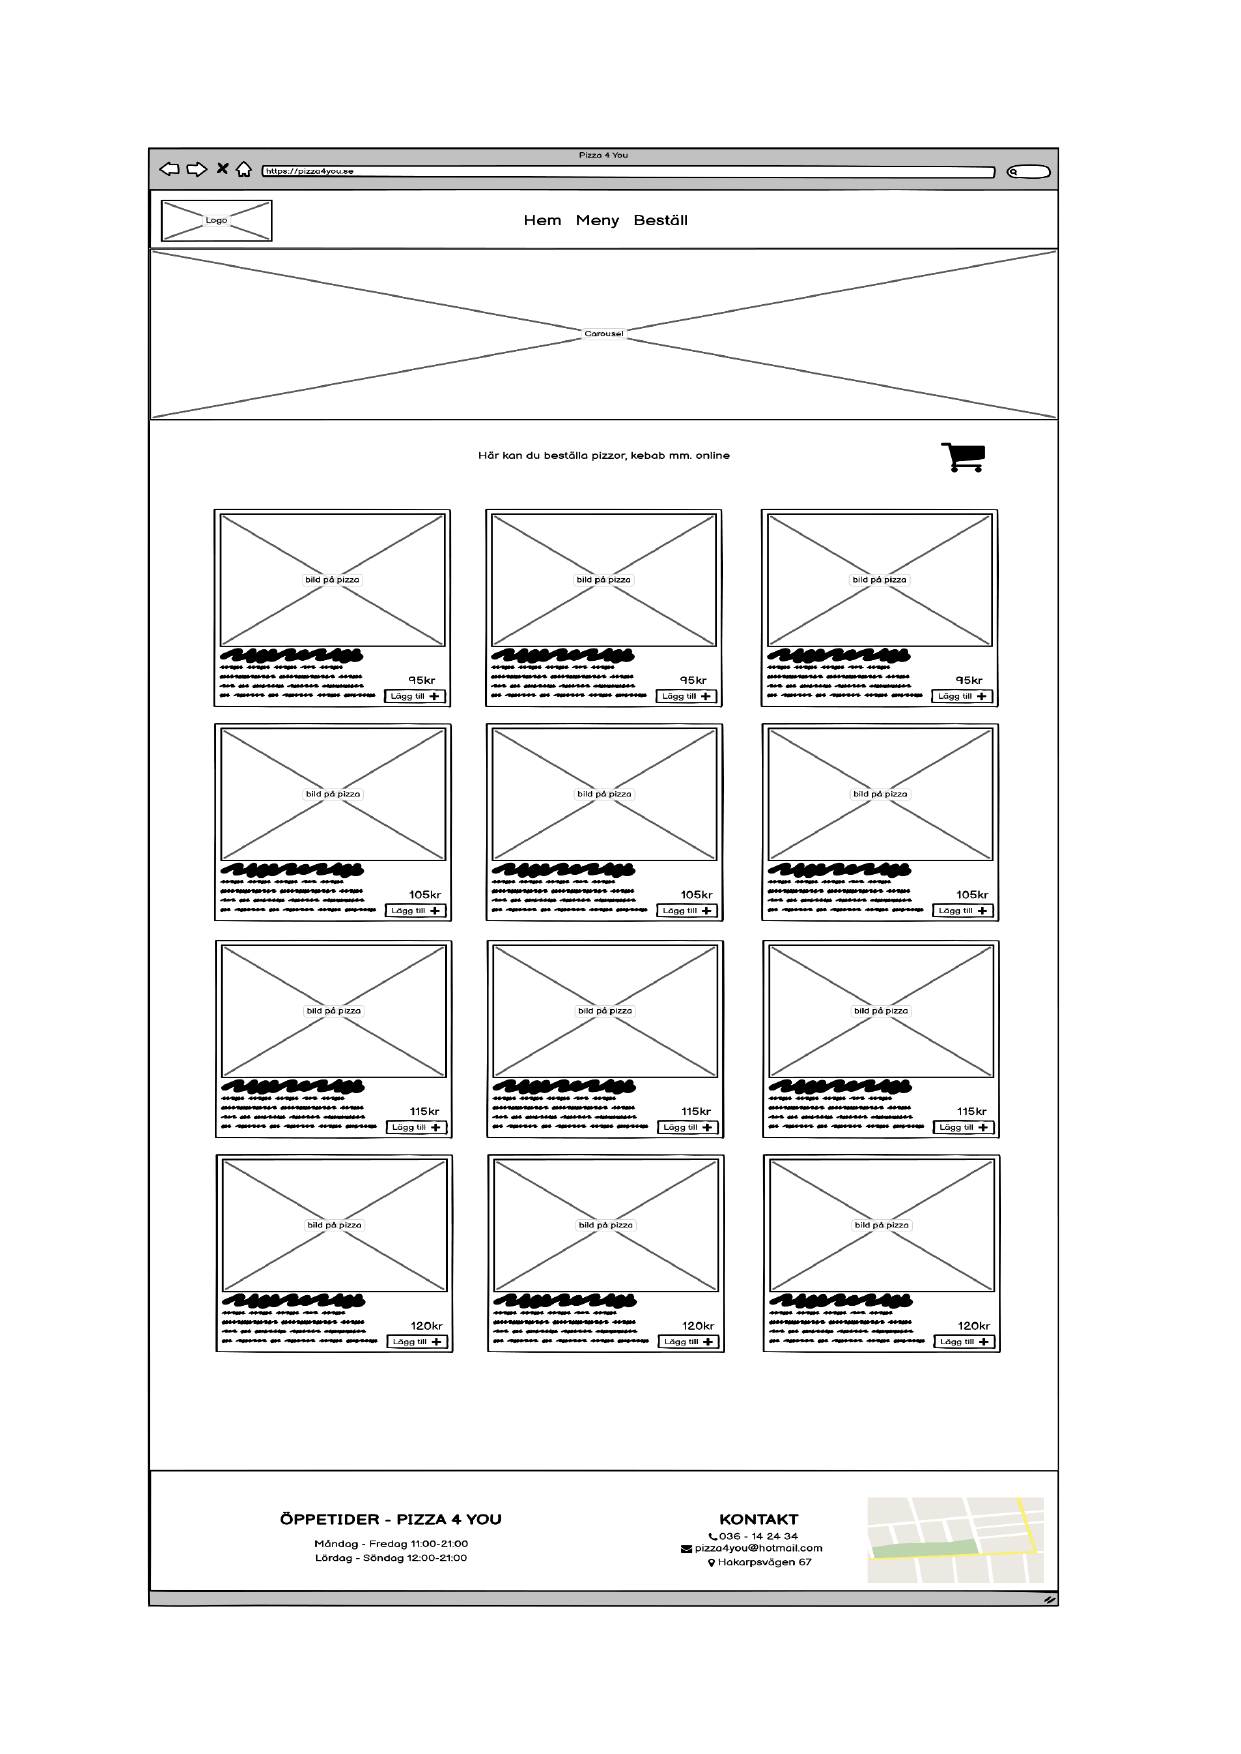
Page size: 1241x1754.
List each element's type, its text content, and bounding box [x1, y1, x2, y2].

text 2.1 Wireframe. [1060, 148, 1093, 1606]
